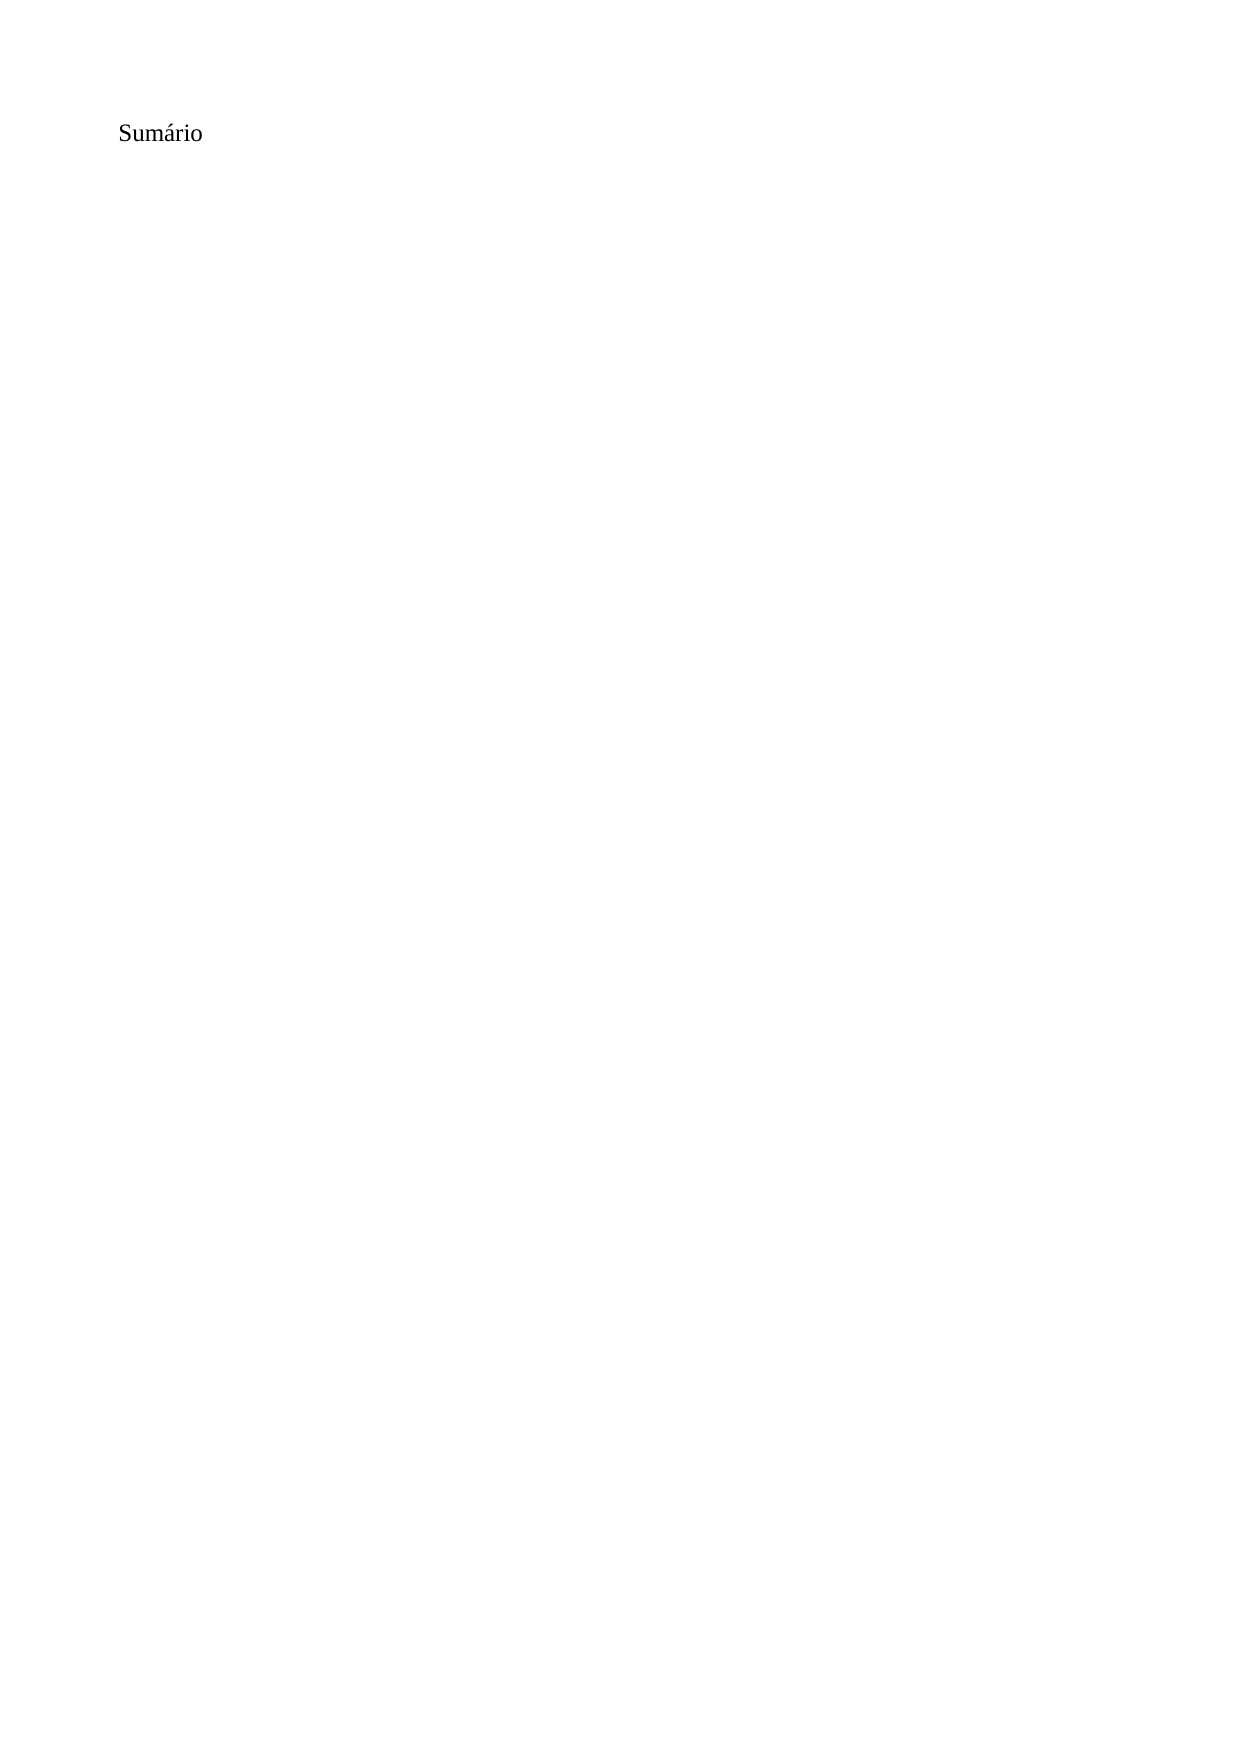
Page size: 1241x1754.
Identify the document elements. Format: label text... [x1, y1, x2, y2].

text Sumário [118, 118, 1122, 147]
